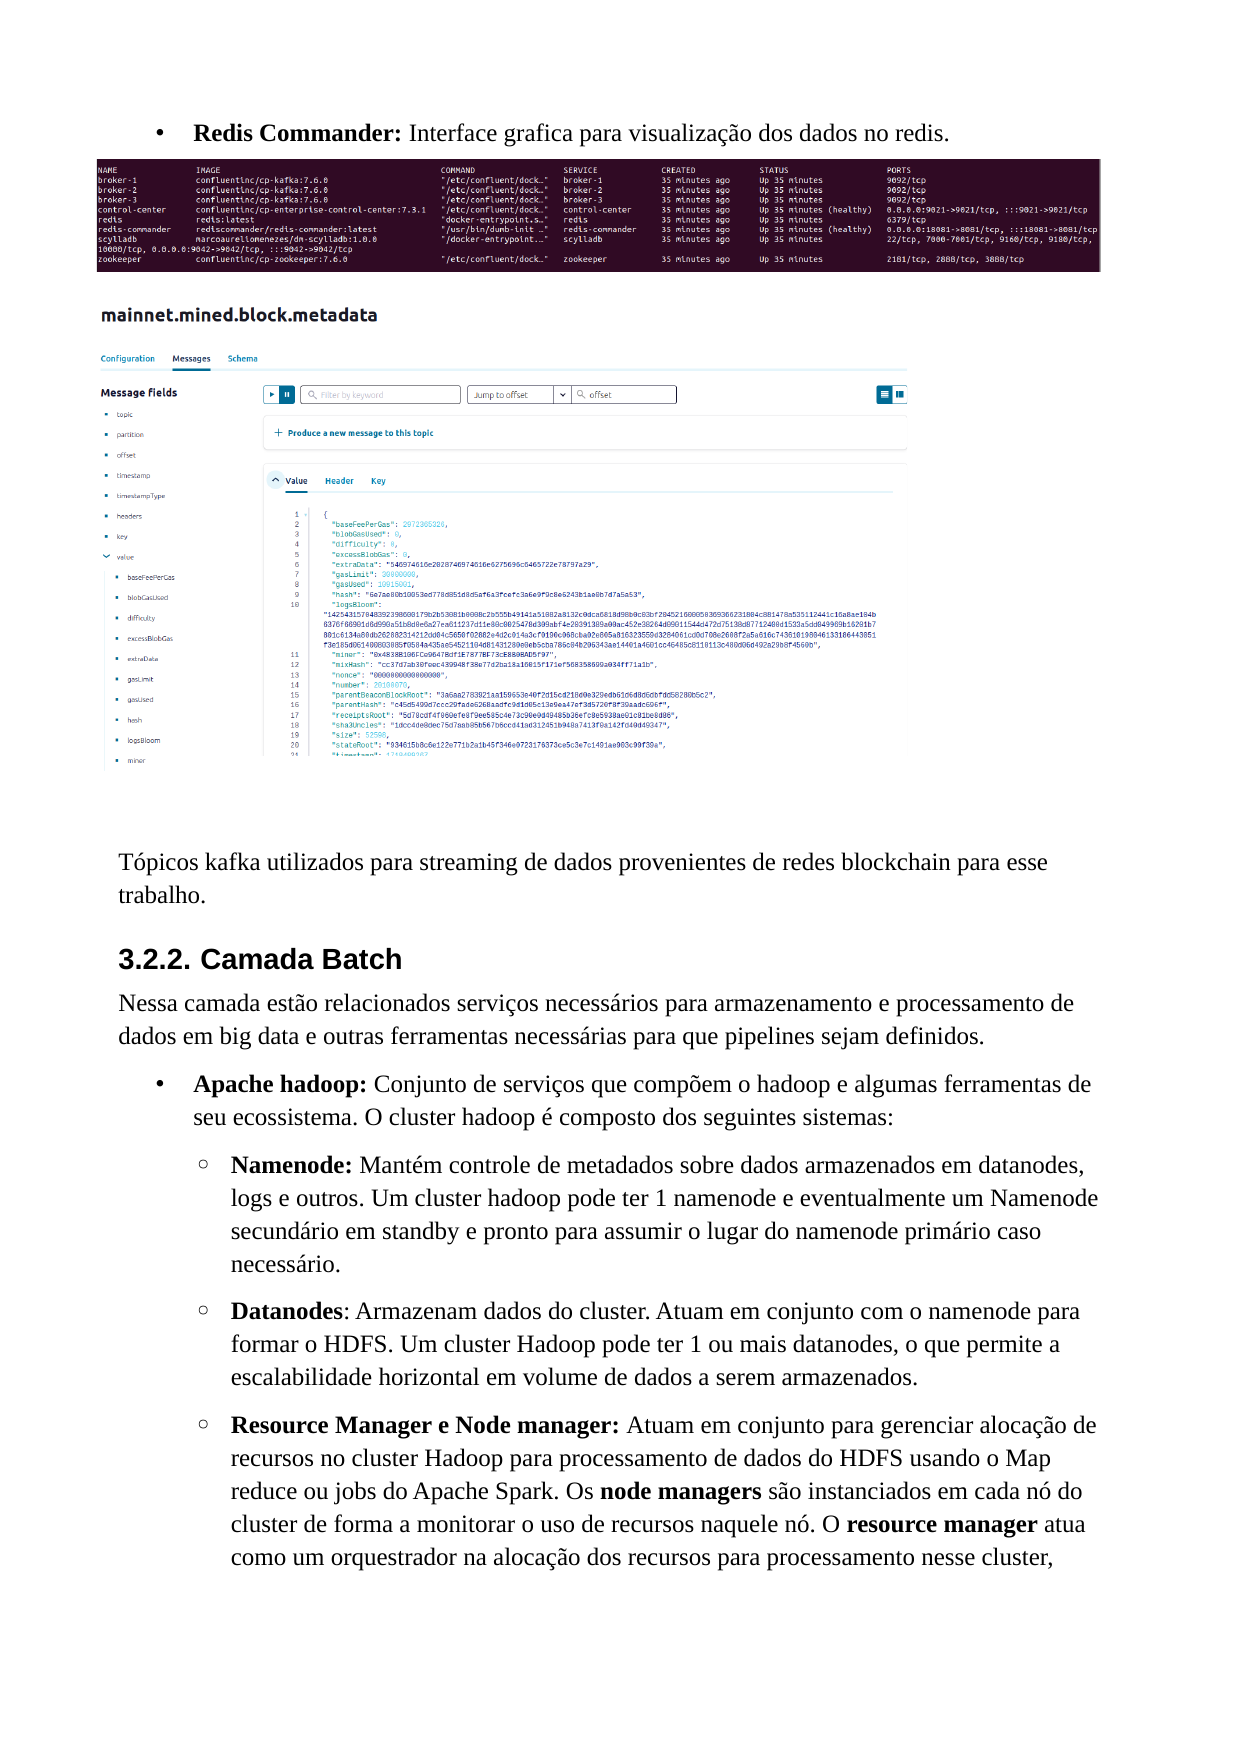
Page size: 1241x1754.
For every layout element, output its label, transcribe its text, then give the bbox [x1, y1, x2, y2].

picture [96, 159, 1101, 272]
text Nessa camada estão relacionados serviços necessários para armazenamento e processamento de dados em big data e outras ferramentas necessárias para que pipelines sejam definidos. [118, 988, 1122, 1050]
subtitle Camada Batch [118, 942, 1122, 976]
list Resource Manager e Node manager: Atuam em conjunto para gerenciar alocação de recursos no cluster Hadoop para processamento de dados do HDFS usando o Map reduce ou jobs do Apache Spark. Os node managers são instanciados em cada nó do cluster de forma a monitorar o uso de recursos naquele nó. O resource manager atua como um orquestrador na alocação dos recursos para processamento nesse cluster, [193, 1410, 1122, 1571]
list Datanodes: Armazenam dados do cluster. Atuam em conjunto com o namenode para formar o HDFS. Um cluster Hadoop pode ter 1 ou mais datanodes, o que permite a escalabilidade horizontal em volume de dados a serem armazenados. [193, 1296, 1122, 1391]
picture [91, 297, 908, 771]
text Tópicos kafka utilizados para streaming de dados provenientes de redes blockchain para esse trabalho. [118, 847, 1122, 909]
list Namenode: Mantém controle de metadados sobre dados armazenados em datanodes, logs e outros. Um cluster hadoop pode ter 1 namenode e eventualmente um Namenode secundário em standby e pronto para assumir o lugar do namenode primário caso necessário. [193, 1150, 1122, 1277]
list Redis Commander: Interface grafica para visualização dos dados no redis. [156, 118, 1122, 147]
list Apache hadoop: Conjunto de serviços que compõem o hadoop e algumas ferramentas de seu ecossistema. O cluster hadoop é composto dos seguintes sistemas: [156, 1069, 1122, 1131]
